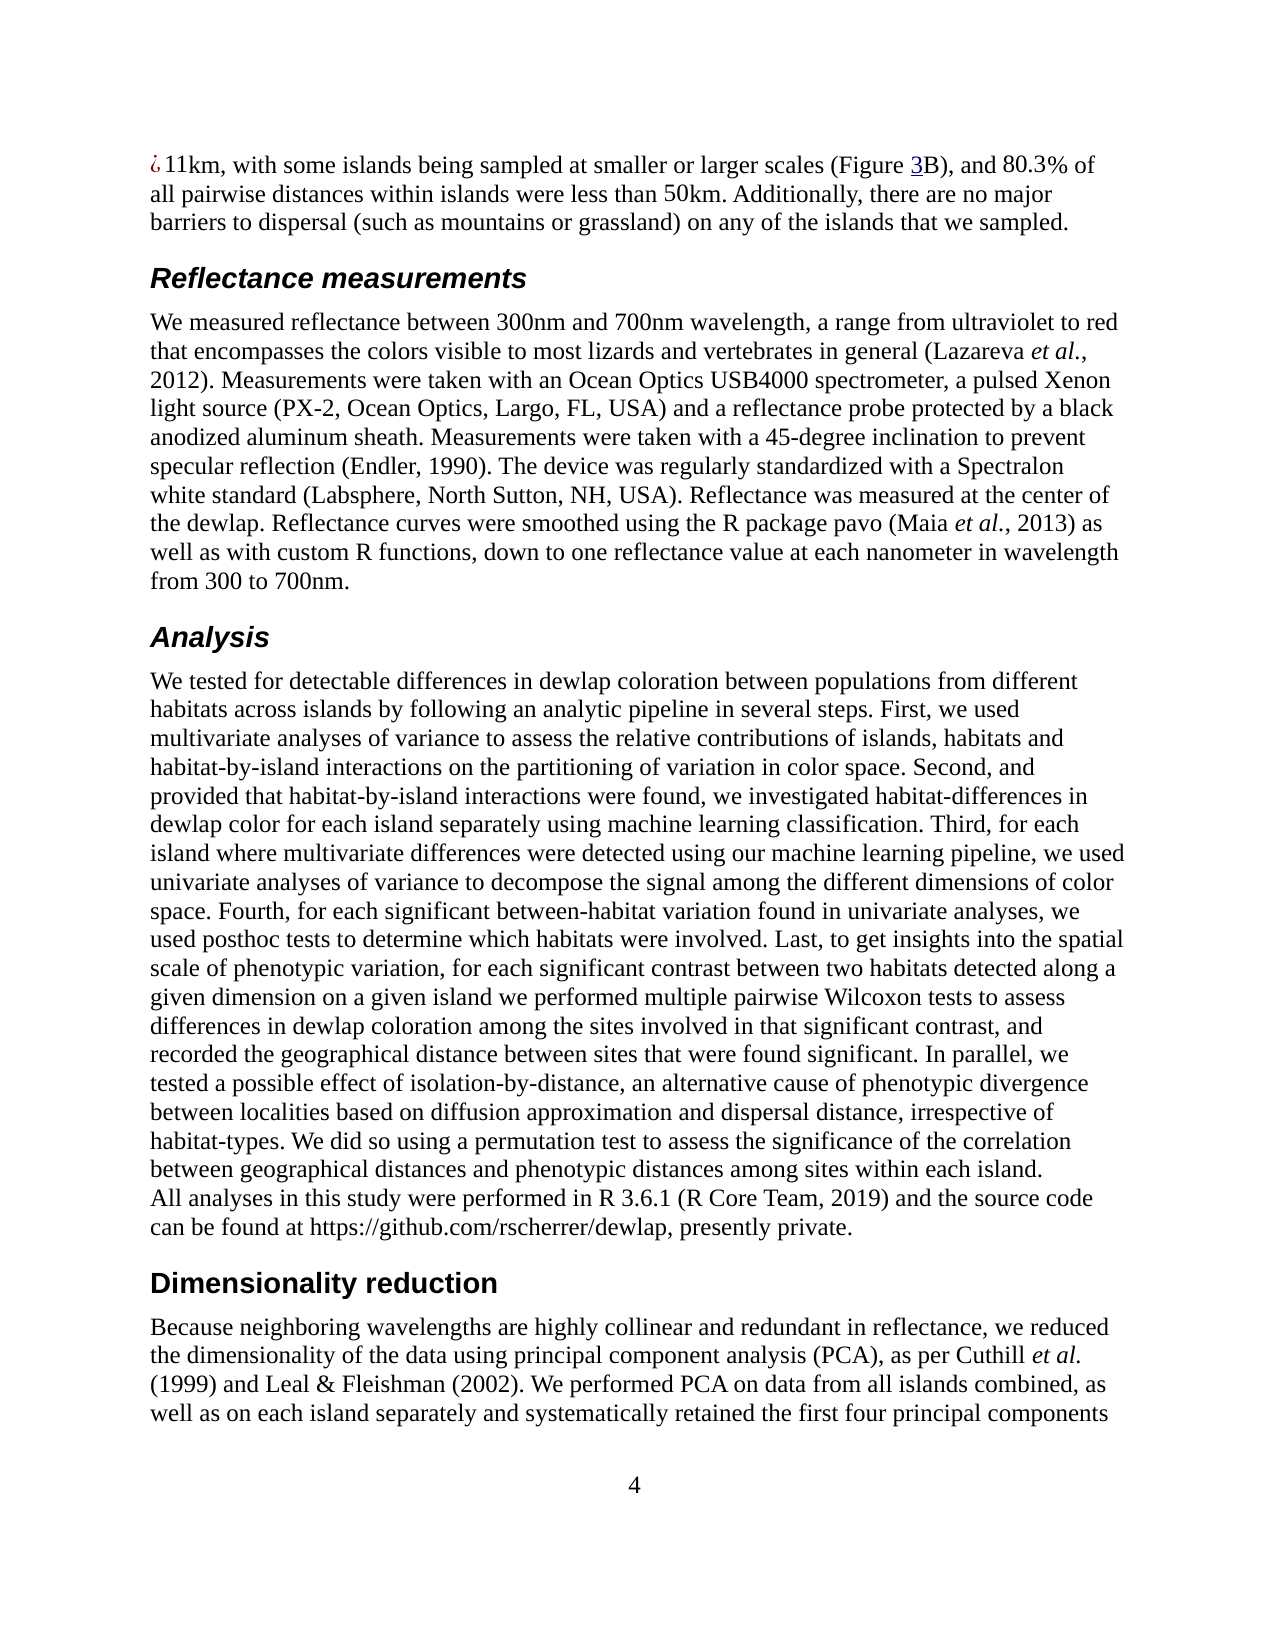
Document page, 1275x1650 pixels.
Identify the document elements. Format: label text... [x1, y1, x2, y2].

text We sampled 466 male Anolis sagrei from seven islands in the Bahamas Archipelago – Abaco, North Andros, South Andros, South Bimini, Eleuthera, Long Island, Ragged Island – and two in the Cayman Islands – Cayman Brac and Little Cayman (Figure 3A). These islands were chosen to span the breadth of the West Indian range of A. sagrei, because they have highly similar habitat types, and because the A. sagrei on each island group are derived from ancient and distinct colonization events from Cuba (i.e. relatively evolutionarily independent, Reynolds et al. (2020)). Three habitats were sampled on each island based on characterizations by Howard (1950) and Schoener (1968). Each habitat is clearly distinguishable by its dominant vegetation type — xeric beach scrub (open, relatively dry habitat consisting of low vegetation or isolated trees), primary coppice forest (closed-canopy forest) and mangrove forest (wet coastal habitat with trees growing in brackish water and high light penetration). Sample sizes are given in Table [tab:counts]. Our sampling design enabled us to test for differences between habitats at a coarse and fine geographical scale. The median distance between two localities within an island was km, with some islands being sampled at smaller or larger scales (Figure 3B), and % of all pairwise distances within islands were less than km. Additionally, there are no major barriers to dispersal (such as mountains or grassland) on any of the islands that we sampled. [150, 150, 1125, 236]
subtitle Analysis [150, 620, 1125, 653]
text Because neighboring wavelengths are highly collinear and redundant in reflectance, we reduced the dimensionality of the data using principal component analysis (PCA), as per Cuthill et al. (1999) and Leal & Fleishman (2002). We performed PCA on data from all islands combined, as well as on each island separately and systematically retained the first four principal components [150, 1312, 1125, 1427]
subtitle Reflectance measurements [150, 261, 1125, 295]
text We measured reflectance between 300nm and 700nm wavelength, a range from ultraviolet to red that encompasses the colors visible to most lizards and vertebrates in general (Lazareva et al., 2012). Measurements were taken with an Ocean Optics USB4000 spectrometer, a pulsed Xenon light source (PX-2, Ocean Optics, Largo, FL, USA) and a reflectance probe protected by a black anodized aluminum sheath. Measurements were taken with a 45-degree inclination to prevent specular reflection (Endler, 1990). The device was regularly standardized with a Spectralon white standard (Labsphere, North Sutton, NH, USA). Reflectance was measured at the center of the dewlap. Reflectance curves were smoothed using the R package pavo (Maia et al., 2013) as well as with custom R functions, down to one reflectance value at each nanometer in wavelength from 300 to 700nm. [150, 307, 1125, 595]
subtitle Dimensionality reduction [150, 1266, 1125, 1299]
text We tested for detectable differences in dewlap coloration between populations from different habitats across islands by following an analytic pipeline in several steps. First, we used multivariate analyses of variance to assess the relative contributions of islands, habitats and habitat-by-island interactions on the partitioning of variation in color space. Second, and provided that habitat-by-island interactions were found, we investigated habitat-differences in dewlap color for each island separately using machine learning classification. Third, for each island where multivariate differences were detected using our machine learning pipeline, we used univariate analyses of variance to decompose the signal among the different dimensions of color space. Fourth, for each significant between-habitat variation found in univariate analyses, we used posthoc tests to determine which habitats were involved. Last, to get insights into the spatial scale of phenotypic variation, for each significant contrast between two habitats detected along a given dimension on a given island we performed multiple pairwise Wilcoxon tests to assess differences in dewlap coloration among the sites involved in that significant contrast, and recorded the geographical distance between sites that were found significant. In parallel, we tested a possible effect of isolation-by-distance, an alternative cause of phenotypic divergence between localities based on diffusion approximation and dispersal distance, irrespective of habitat-types. We did so using a permutation test to assess the significance of the correlation between geographical distances and phenotypic distances among sites within each island. All analyses in this study were performed in R 3.6.1 (R Core Team, 2019) and the source code can be found at https://github.com/rscherrer/dewlap, presently private. [150, 666, 1125, 1241]
